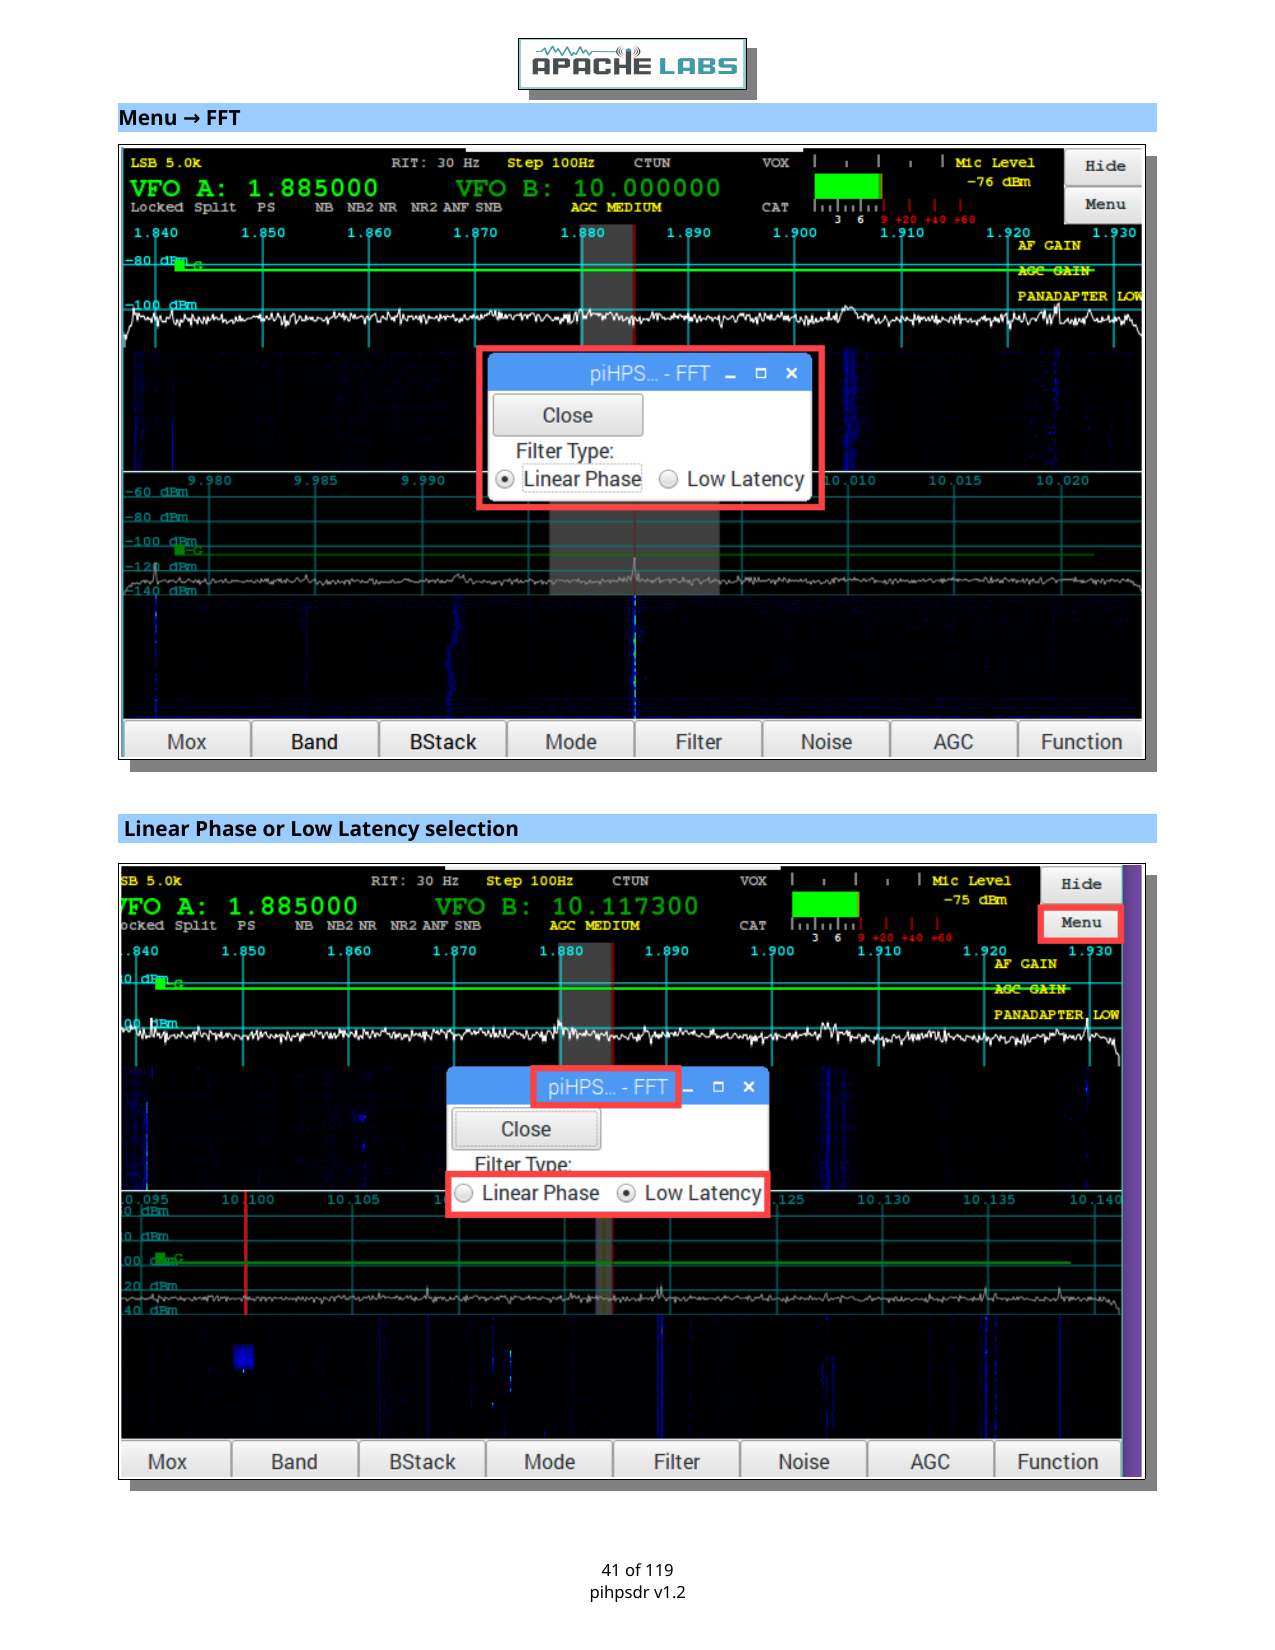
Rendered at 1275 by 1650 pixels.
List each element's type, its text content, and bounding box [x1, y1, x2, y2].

picture [121, 865, 1142, 1477]
subtitle Menu → FFT [118, 103, 1157, 132]
subtitle Linear Phase or Low Latency selection [118, 814, 1157, 843]
picture [521, 40, 744, 87]
picture [121, 147, 1142, 757]
